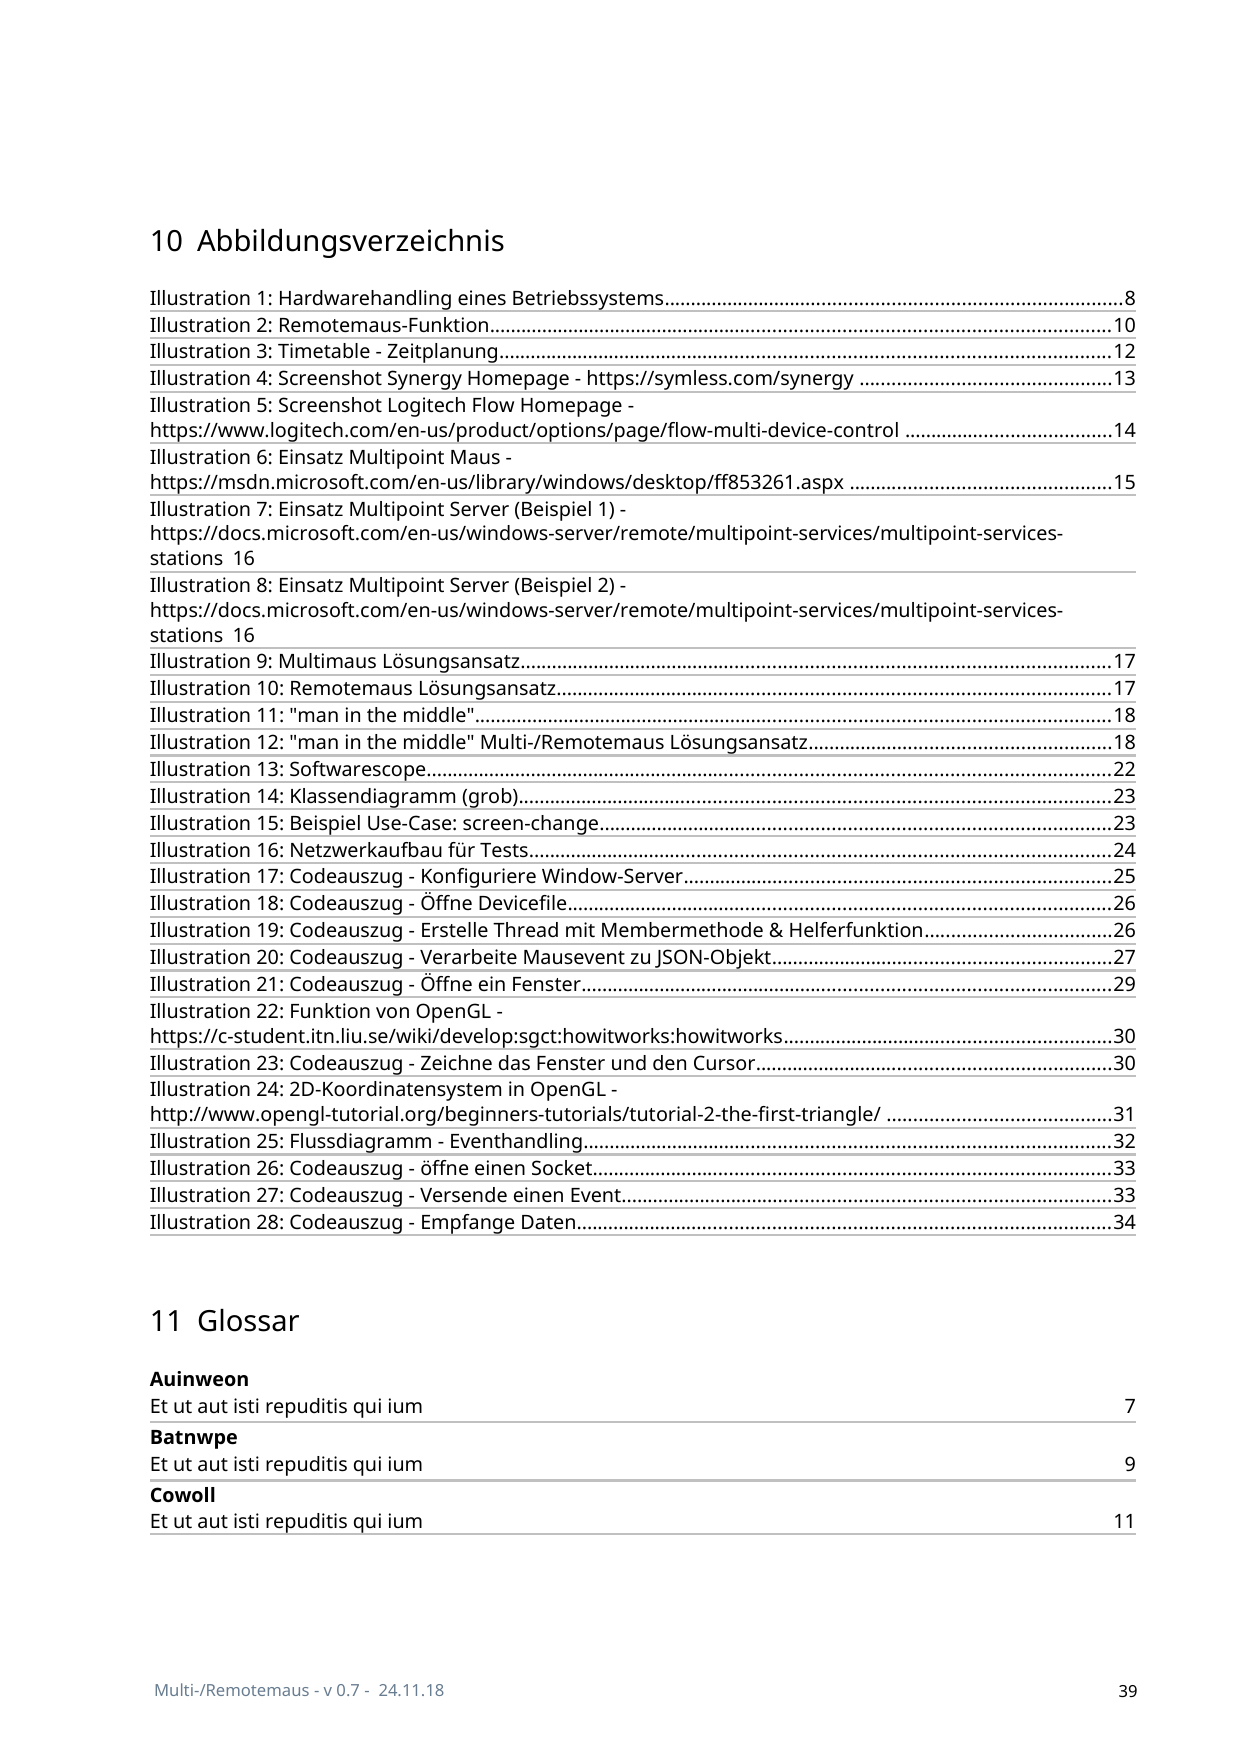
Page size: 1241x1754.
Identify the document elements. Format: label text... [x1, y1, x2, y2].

text Illustration 16: Netzwerkaufbau für Tests 24 [149, 837, 1136, 864]
text Illustration 18: Codeauszug - Öffne Devicefile 26 [149, 891, 1136, 918]
text Cowoll [149, 1482, 1136, 1508]
text Illustration 19: Codeauszug - Erstelle Thread mit Membermethode & Helferfunktion 26 [149, 918, 1136, 945]
text Illustration 28: Codeauszug - Empfange Daten 34 [149, 1209, 1136, 1236]
text Illustration 12: "man in the middle" Multi-/Remotemaus Lösungsansatz 18 [149, 730, 1136, 757]
text Illustration 24: 2D-Koordinatensystem in OpenGL - http://www.opengl-tutorial.org/beginners-tutorials/tutorial-2-the-first-triangle/ 31 [149, 1077, 1136, 1129]
text Illustration 2: Remotemaus-Funktion 10 [149, 312, 1136, 339]
text Et ut aut isti repuditis qui ium 9 [149, 1450, 1136, 1482]
text Illustration 11: "man in the middle" 18 [149, 703, 1136, 730]
text Illustration 21: Codeauszug - Öffne ein Fenster 29 [149, 972, 1136, 998]
text Illustration 23: Codeauszug - Zeichne das Fenster und den Cursor 30 [149, 1050, 1136, 1077]
text Illustration 6: Einsatz Multipoint Maus - https://msdn.microsoft.com/en-us/library/windows/desktop/ff853261.aspx 15 [149, 444, 1136, 496]
text Et ut aut isti repuditis qui ium 7 [149, 1392, 1136, 1423]
text Illustration 13: Softwarescope 22 [149, 757, 1136, 783]
text Illustration 1: Hardwarehandling eines Betriebssystems 8 [149, 285, 1136, 312]
text Et ut aut isti repuditis qui ium 11 [149, 1508, 1136, 1535]
text Illustration 15: Beispiel Use-Case: screen-change 23 [149, 810, 1136, 837]
text Illustration 25: Flussdiagramm - Eventhandling 32 [149, 1129, 1136, 1156]
text Illustration 4: Screenshot Synergy Homepage - https://symless.com/synergy 13 [149, 366, 1136, 393]
subtitle Glossar [149, 1301, 1136, 1340]
text Illustration 7: Einsatz Multipoint Server (Beispiel 1) - https://docs.microsoft.com/en-us/windows-server/remote/multipoint-services/multipoint-services-stations 16 [149, 496, 1136, 573]
text Illustration 8: Einsatz Multipoint Server (Beispiel 2) - https://docs.microsoft.com/en-us/windows-server/remote/multipoint-services/multipoint-services-stations 16 [149, 573, 1136, 649]
text Illustration 10: Remotemaus Lösungsansatz 17 [149, 676, 1136, 703]
text Illustration 14: Klassendiagramm (grob) 23 [149, 783, 1136, 810]
subtitle Abbildungsverzeichnis [149, 221, 1136, 260]
text Auinweon [149, 1365, 1136, 1392]
text Illustration 17: Codeauszug - Konfiguriere Window-Server 25 [149, 864, 1136, 891]
text Illustration 3: Timetable - Zeitplanung 12 [149, 339, 1136, 366]
text Illustration 26: Codeauszug - öffne einen Socket 33 [149, 1156, 1136, 1182]
text Illustration 27: Codeauszug - Versende einen Event 33 [149, 1182, 1136, 1209]
text Illustration 5: Screenshot Logitech Flow Homepage - https://www.logitech.com/en-us/product/options/page/flow-multi-device-control 14 [149, 393, 1136, 444]
text Illustration 20: Codeauszug - Verarbeite Mausevent zu JSON-Objekt 27 [149, 945, 1136, 972]
text Illustration 22: Funktion von OpenGL - https://c-student.itn.liu.se/wiki/develop:sgct:howitworks:howitworks 30 [149, 998, 1136, 1050]
text Batnwpe [149, 1423, 1136, 1450]
text Illustration 9: Multimaus Lösungsansatz 17 [149, 649, 1136, 676]
